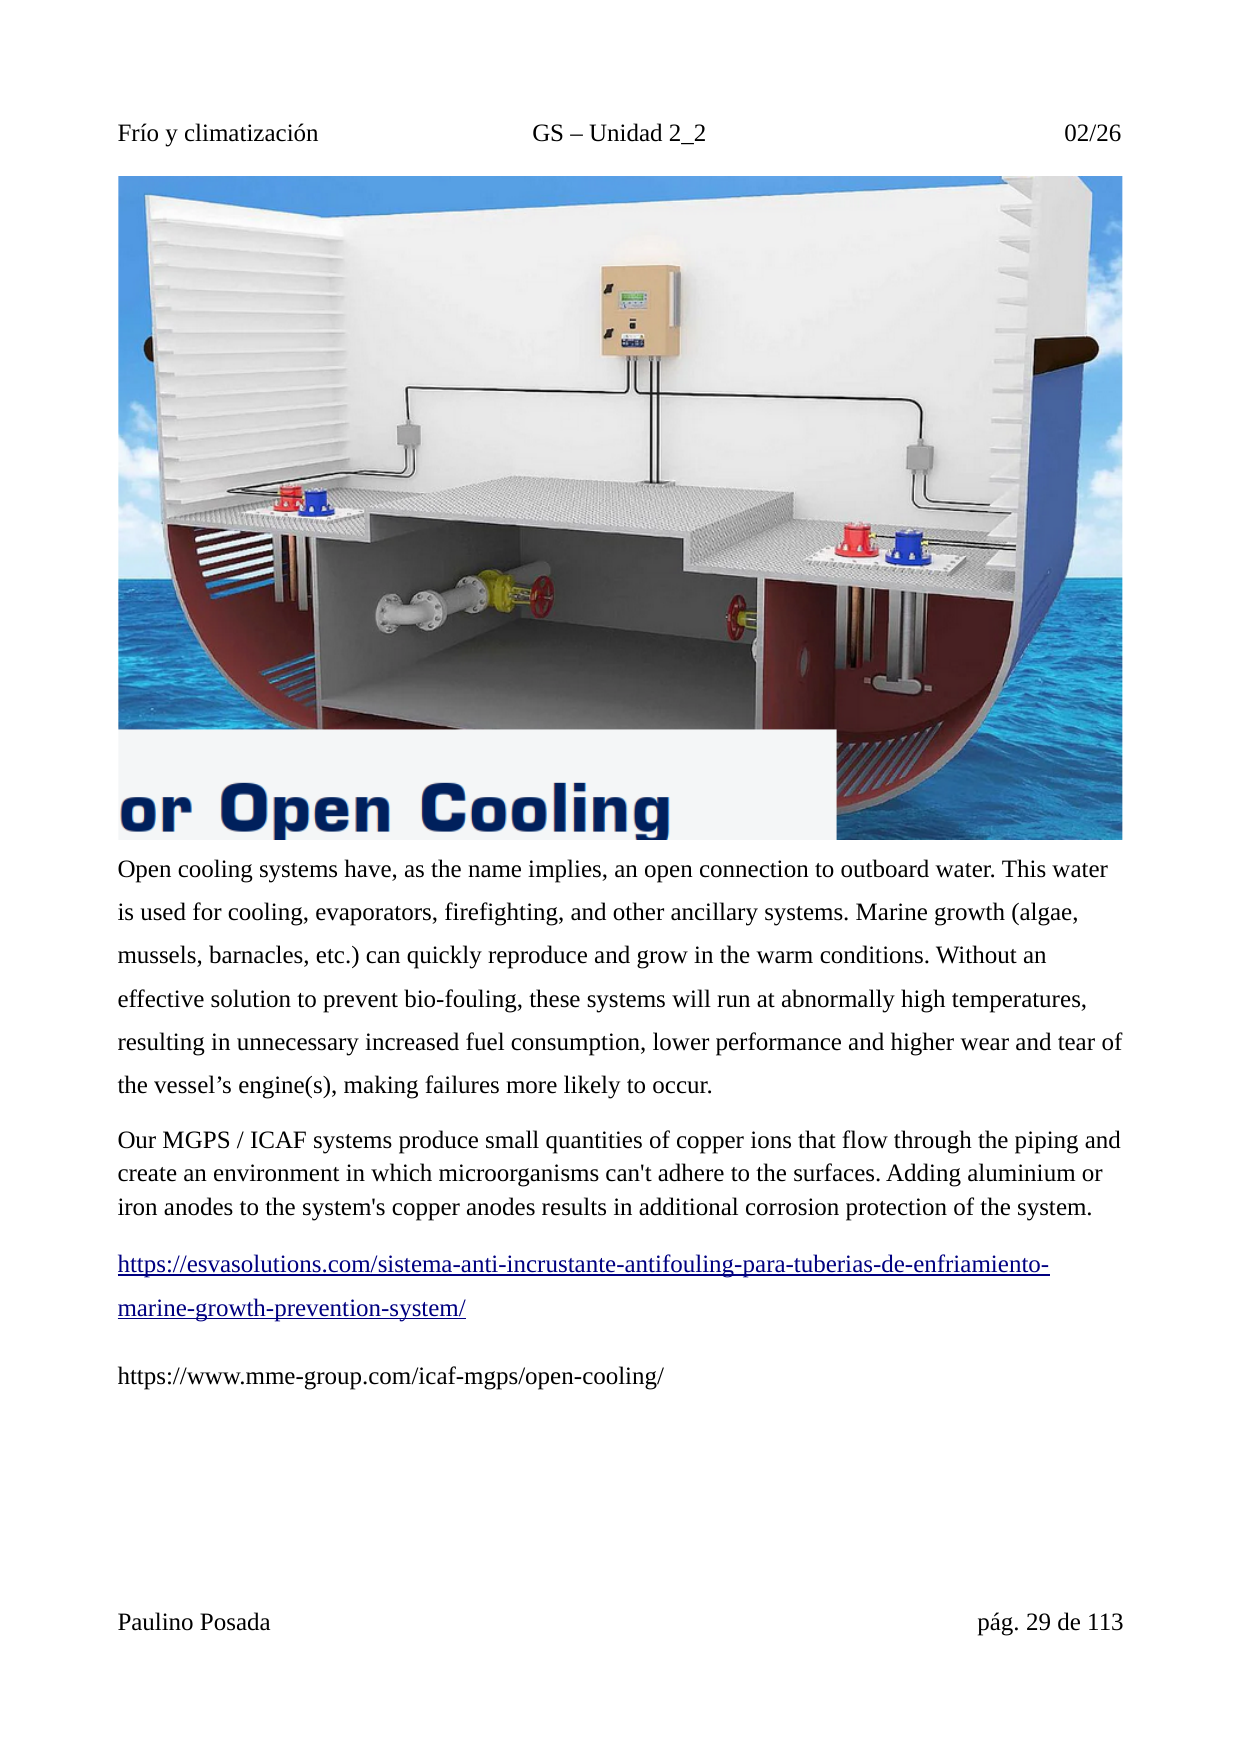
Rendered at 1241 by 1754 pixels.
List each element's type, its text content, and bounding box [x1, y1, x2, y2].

text Open cooling systems have, as the name implies, an open connection to outboard water. This water is used for cooling, evaporators, firefighting, and other ancillary systems. Marine growth (algae, mussels, barnacles, etc.) can quickly reproduce and grow in the warm conditions. Without an effective solution to prevent bio-fouling, these systems will run at abnormally high temperatures, resulting in unnecessary increased fuel consumption, lower performance and higher wear and tear of the vessel’s engine(s), making failures more likely to occur. [117, 176, 1123, 1099]
picture [118, 176, 1123, 840]
text Our MGPS / ICAF systems produce small quantities of copper ions that flow through the piping and create an environment in which microorganisms can't adhere to the surfaces. Adding aluminium or iron anodes to the system's copper anodes results in additional corrosion protection of the system. [117, 1126, 1123, 1220]
text https://www.mme-group.com/icaf-mgps/open-cooling/ [117, 1361, 1123, 1389]
text https://esvasolutions.com/sistema-anti-incrustante-antifouling-para-tuberias-de-enfriamiento-marine-growth-prevention-system/ [117, 1249, 1123, 1321]
